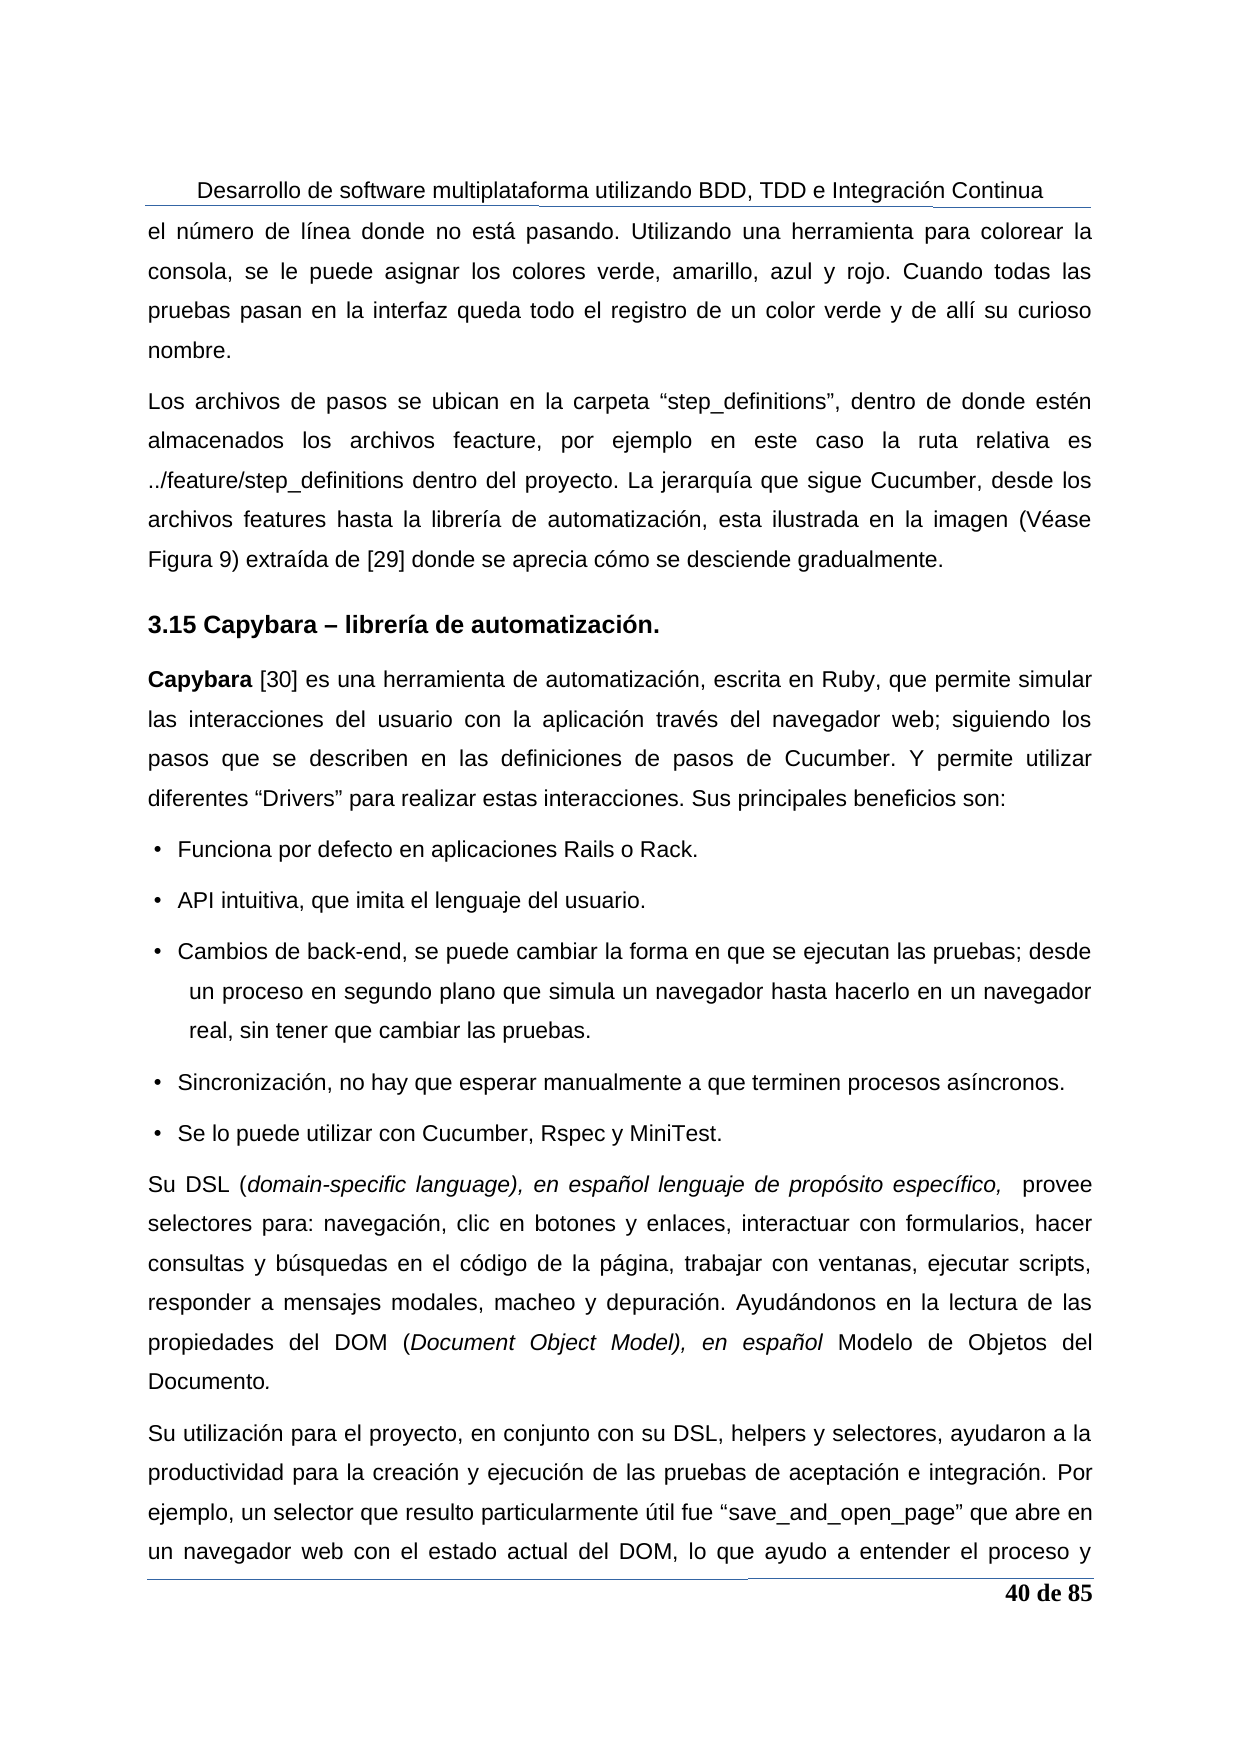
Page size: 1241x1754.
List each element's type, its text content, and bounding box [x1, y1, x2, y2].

text Su utilización para el proyecto, en conjunto con su DSL, helpers y selectores, ayudaron a la productividad para la creación y ejecución de las pruebas de aceptación e integración. Por ejemplo, un selector que resulto particularmente útil fue “save_and_open_page” que abre en un navegador web con el estado actual del DOM, lo que ayudo a entender el proceso y [148, 1419, 1093, 1564]
list Cambios de back-end, se puede cambiar la forma en que se ejecutan las pruebas; desde un proceso en segundo plano que simula un navegador hasta hacerlo en un navegador real, sin tener que cambiar las pruebas. [153, 938, 1093, 1043]
text Los archivos de pasos se ubican en la carpeta “step_definitions”, dentro de donde estén almacenados los archivos feacture, por ejemplo en este caso la ruta relativa es ../feature/step_definitions dentro del proyecto. La jerarquía que sigue Cucumber, desde los archivos features hasta la librería de automatización, esta ilustrada en la imagen (Véase Figura 9) extraída de [29] donde se aprecia cómo se desciende gradualmente. [148, 388, 1093, 572]
list API intuitiva, que imita el lenguaje del usuario. [153, 887, 1093, 913]
text el número de línea donde no está pasando. Utilizando una herramienta para colorear la consola, se le puede asignar los colores verde, amarillo, azul y rojo. Cuando todas las pruebas pasan en la interfaz queda todo el registro de un color verde y de allí su curioso nombre. [148, 218, 1093, 363]
text Su DSL (domain-specific language), en español lenguaje de propósito específico, provee selectores para: navegación, clic en botones y enlaces, interactuar con formularios, hacer consultas y búsquedas en el código de la página, trabajar con ventanas, ejecutar scripts, responder a mensajes modales, macheo y depuración. Ayudándonos en la lectura de las propiedades del DOM (Document Object Model), en español Modelo de Objetos del Documento. [148, 1171, 1093, 1395]
list Sincronización, no hay que esperar manualmente a que terminen procesos asíncronos. [153, 1068, 1093, 1095]
list Se lo puede utilizar con Cucumber, Rspec y MiniTest. [153, 1120, 1093, 1146]
list Funciona por defecto en aplicaciones Rails o Rack. [153, 836, 1093, 862]
subtitle 3.15 Capybara – librería de automatización. [148, 610, 1093, 639]
text Capybara [30] es una herramienta de automatización, escrita en Ruby, que permite simular las interacciones del usuario con la aplicación través del navegador web; siguiendo los pasos que se describen en las definiciones de pasos de Cucumber. Y permite utilizar diferentes “Drivers” para realizar estas interacciones. Sus principales beneficios son: [148, 666, 1093, 811]
